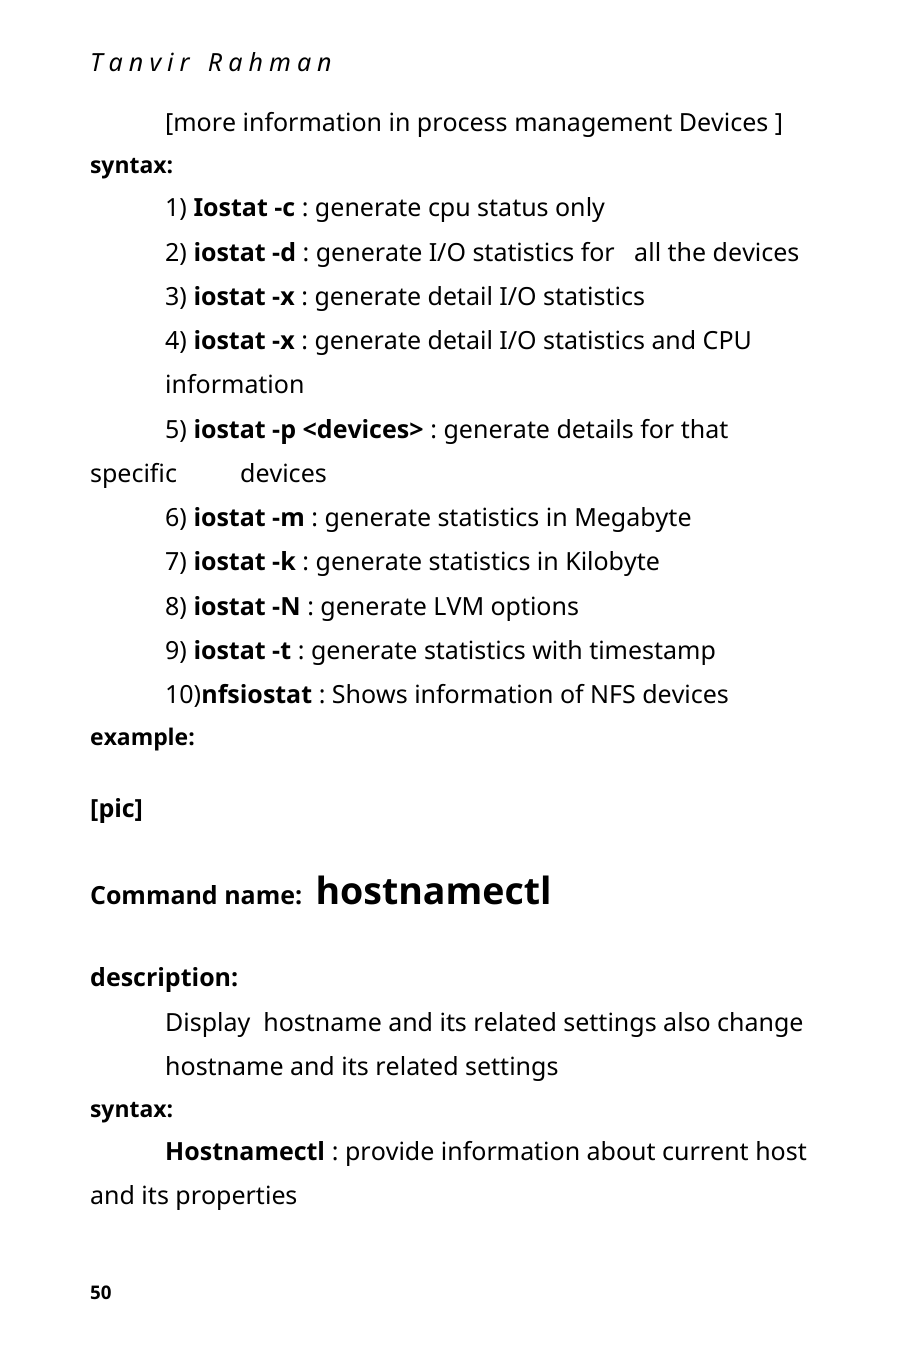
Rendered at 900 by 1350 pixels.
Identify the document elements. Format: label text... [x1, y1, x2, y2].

text syntax: [90, 1093, 810, 1124]
text syntax: [90, 149, 810, 181]
text 9) iostat -t : generate statistics with timestamp [90, 633, 810, 667]
text 2) iostat -d : generate I/O statistics for all the devices [90, 234, 810, 268]
text Display hostname and its related settings also change hostname and its related settings [90, 1004, 810, 1082]
text 4) iostat -x : generate detail I/O statistics and CPU information [90, 323, 810, 401]
text 6) iostat -m : generate statistics in Megabyte [90, 500, 810, 534]
text 8) iostat -N : generate LVM options [90, 588, 810, 622]
text 7) iostat -k : generate statistics in Kilobyte [90, 544, 810, 578]
text [pic] [90, 791, 810, 825]
text Hostnamectl : provide information about current host and its properties [90, 1133, 810, 1212]
text Command name: hostnamectl [90, 864, 810, 915]
text example: [90, 721, 810, 752]
text description: [90, 960, 810, 994]
text 5) iostat -p <devices> : generate details for that specific devices [90, 411, 810, 489]
text [more information in process management Devices ] [90, 105, 810, 139]
text 1) Iostat -c : generate cpu status only [90, 190, 810, 224]
text 10)nfsiostat : Shows information of NFS devices [90, 677, 810, 711]
text 3) iostat -x : generate detail I/O statistics [90, 278, 810, 312]
